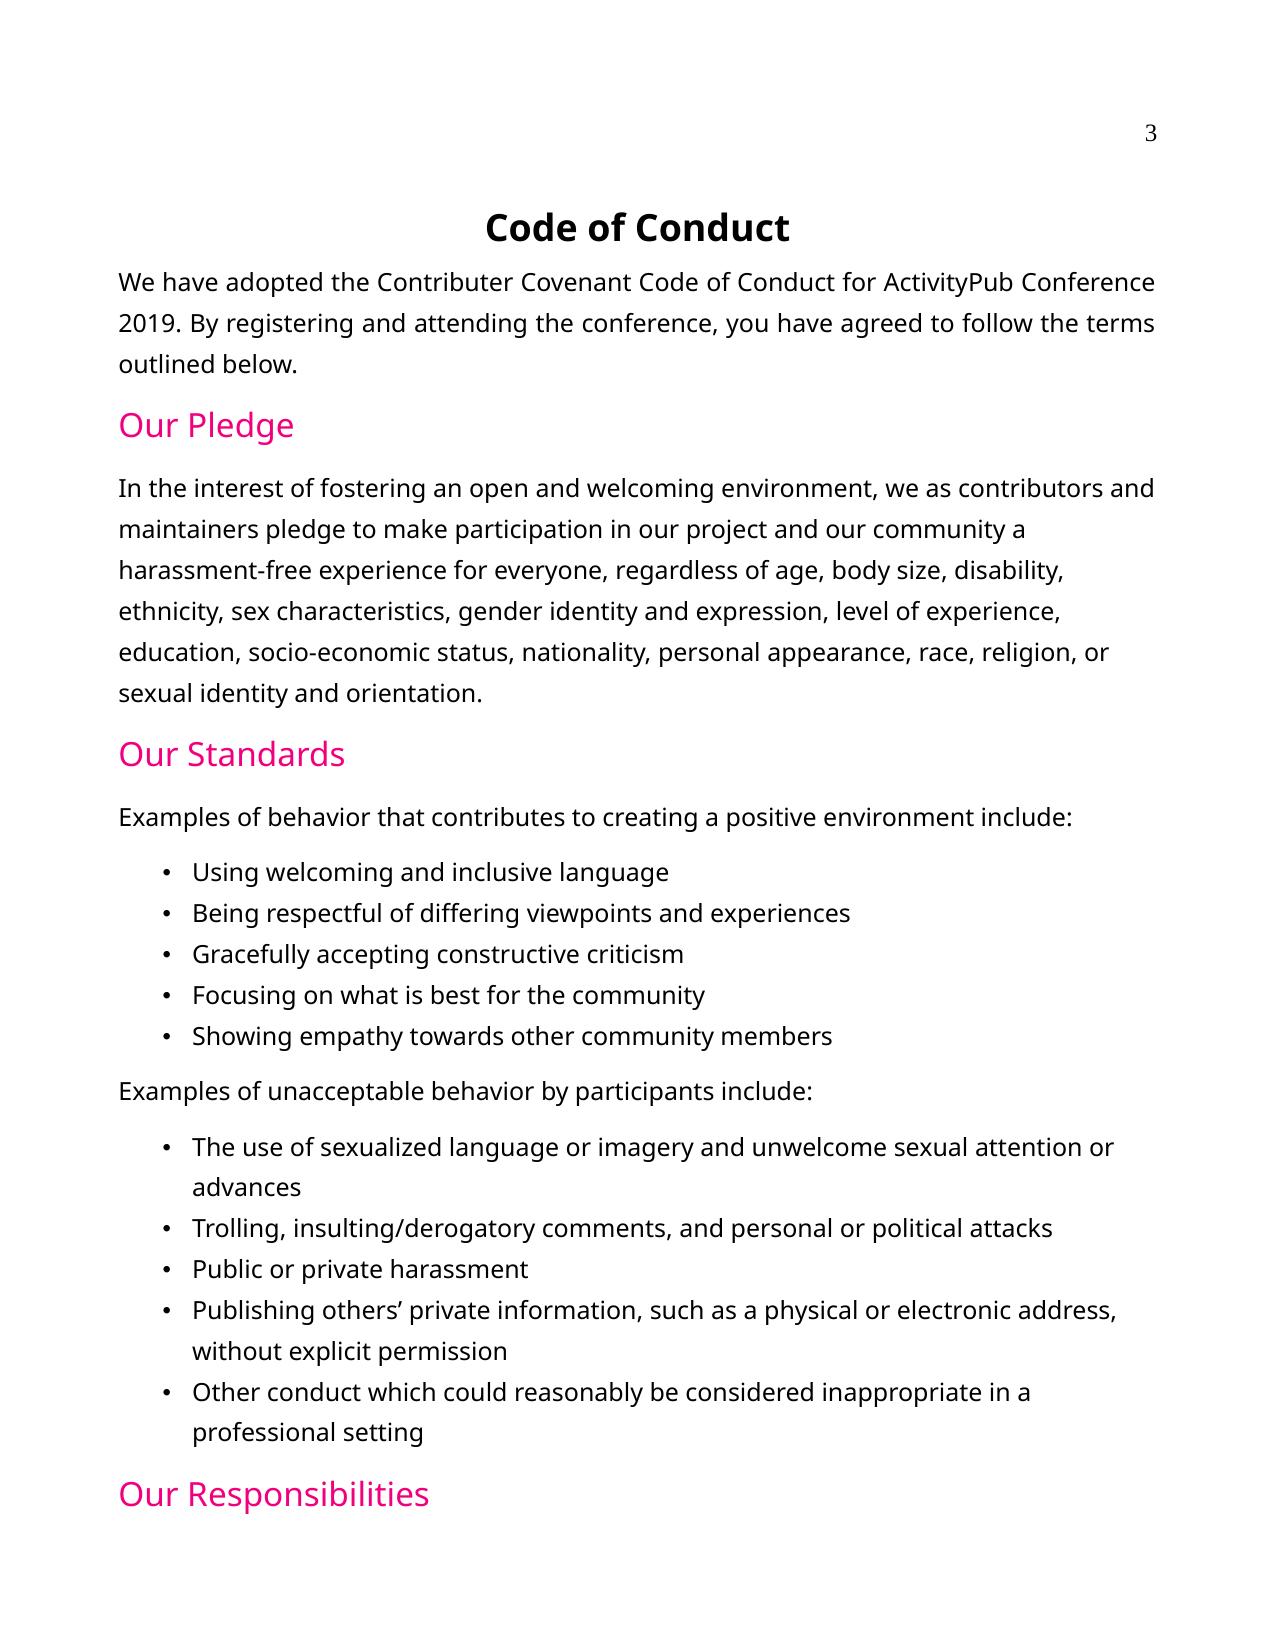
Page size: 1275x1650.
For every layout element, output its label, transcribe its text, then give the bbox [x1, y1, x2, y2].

text In the interest of fostering an open and welcoming environment, we as contributors and maintainers pledge to make participation in our project and our community a harassment-free experience for everyone, regardless of age, body size, disability, ethnicity, sex characteristics, gender identity and expression, level of experience, education, socio-economic status, nationality, personal appearance, race, religion, or sexual identity and orientation. [118, 471, 1157, 709]
list Other conduct which could reasonably be considered inappropriate in a professional setting [162, 1374, 1157, 1449]
text Examples of behavior that contributes to creating a positive environment include: [118, 800, 1157, 834]
list Trolling, insulting/derogatory comments, and personal or political attacks [162, 1211, 1157, 1245]
text Our Standards [118, 731, 1157, 776]
list Using welcoming and inclusive language [162, 855, 1157, 889]
text Our Pledge [118, 402, 1157, 447]
list The use of sexualized language or imagery and unwelcome sexual attention or advances [162, 1129, 1157, 1204]
list Showing empathy towards other community members [162, 1018, 1157, 1052]
text We have adopted the Contributer Covenant Code of Conduct for ActivityPub Conference 2019. By registering and attending the conference, you have agreed to follow the terms outlined below. [118, 265, 1157, 381]
list Focusing on what is best for the community [162, 978, 1157, 1012]
list Gracefully accepting constructive criticism [162, 937, 1157, 971]
subtitle Code of Conduct [118, 201, 1157, 252]
list Being respectful of differing viewpoints and experiences [162, 896, 1157, 930]
text Our Responsibilities [118, 1471, 1157, 1516]
list Public or private harassment [162, 1252, 1157, 1286]
list Publishing others’ private information, such as a physical or electronic address, without explicit permission [162, 1293, 1157, 1367]
text Examples of unacceptable behavior by participants include: [118, 1074, 1157, 1108]
